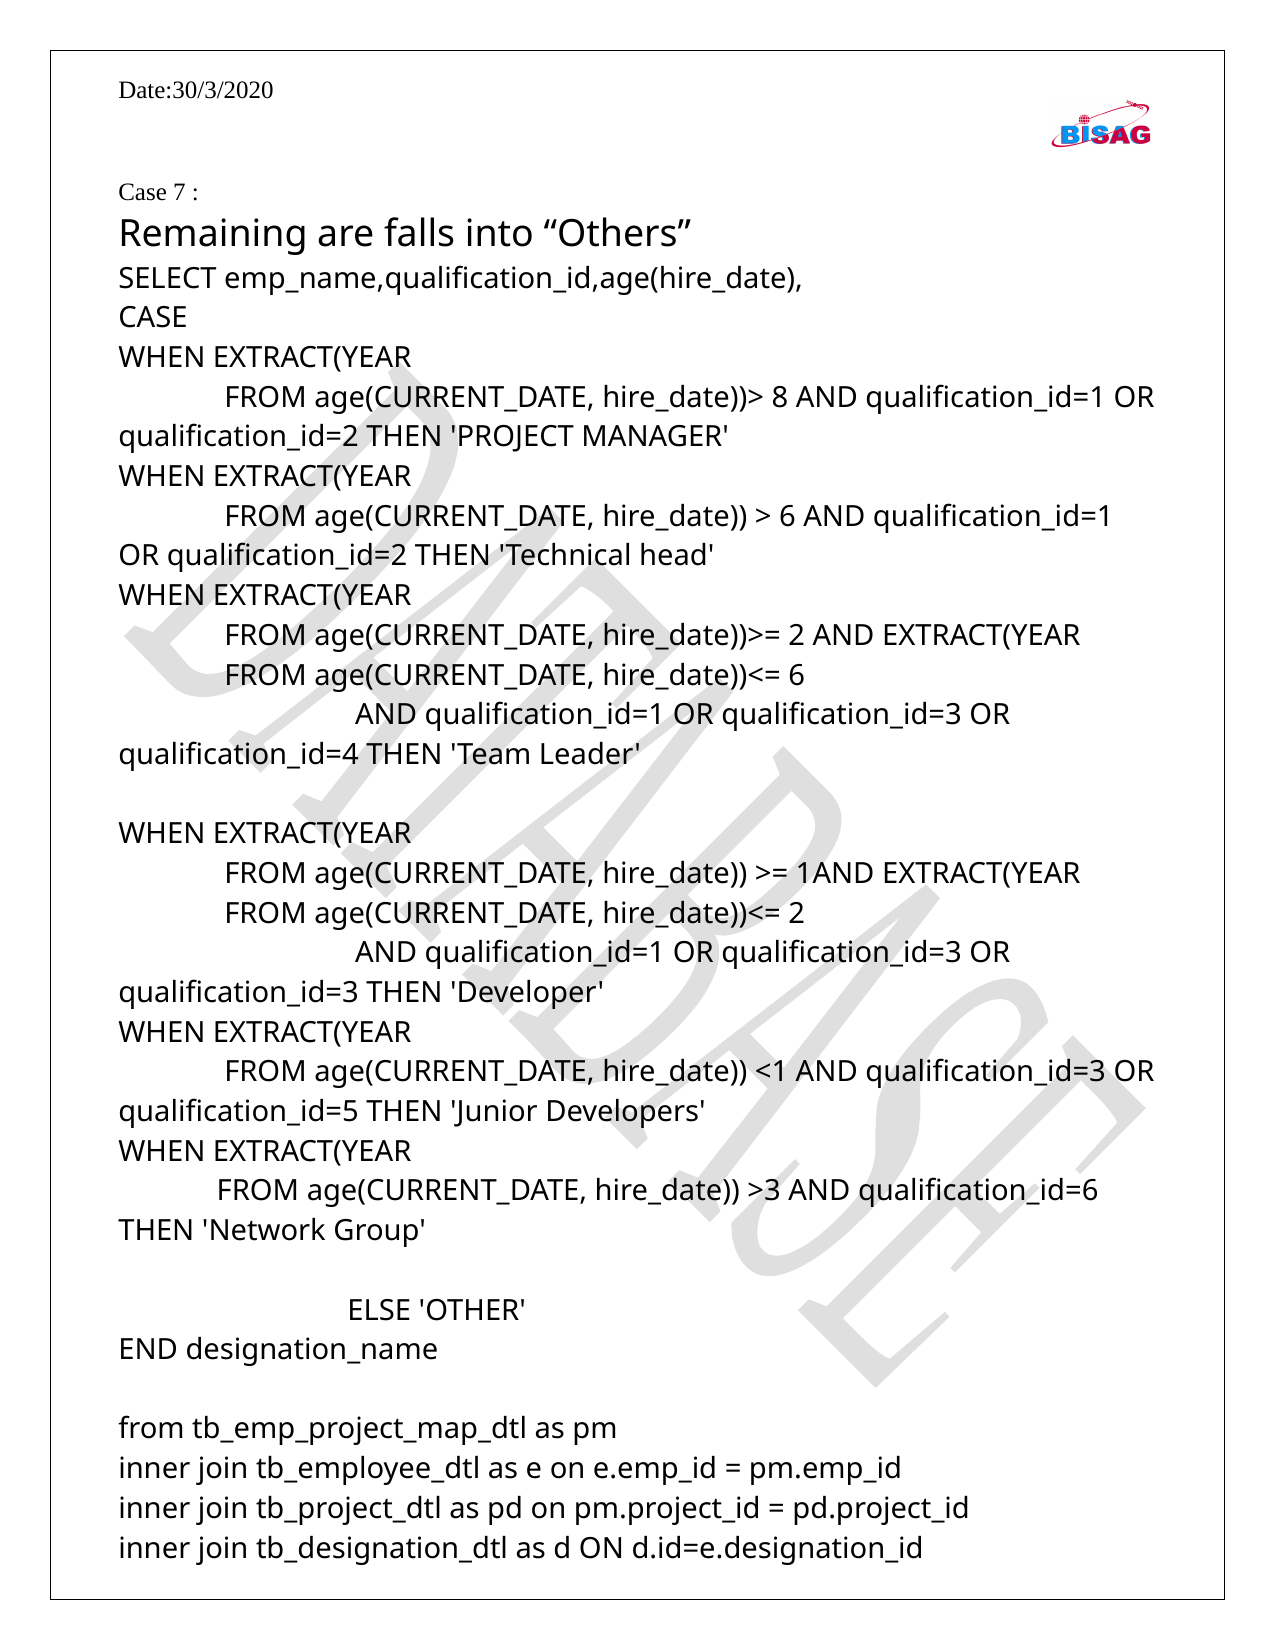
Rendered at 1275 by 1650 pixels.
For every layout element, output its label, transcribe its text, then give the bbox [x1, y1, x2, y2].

text WHEN EXTRACT(YEAR [341, 574, 463, 614]
text FROM age(CURRENT_DATE, hire_date)) > 6 AND qualification_id=1 OR qualification_id=2 THEN 'Technical head' [381, 495, 1157, 574]
text WHEN EXTRACT(YEAR [201, 574, 349, 614]
text FROM age(CURRENT_DATE, hire_date)) > 6 AND qualification_id=1 OR qualification_id=2 THEN 'Technical head' [241, 495, 413, 574]
text AND qualification_id=1 OR qualification_id=3 OR qualification_id=4 THEN 'Team Leader' [372, 693, 530, 773]
text WHEN EXTRACT(YEAR [118, 574, 210, 614]
text WHEN EXTRACT(YEAR [320, 455, 429, 495]
text Case 7 : [118, 177, 1157, 206]
text FROM age(CURRENT_DATE, hire_date)) >= 1AND EXTRACT(YEAR [692, 852, 803, 892]
text FROM age(CURRENT_DATE, hire_date)) >3 AND qualification_id=6 THEN 'Network Group' [978, 1170, 1157, 1249]
text FROM age(CURRENT_DATE, hire_date))<= 2 [689, 892, 766, 916]
text [555, 1011, 662, 1051]
text FROM age(CURRENT_DATE, hire_date))> 8 AND qualification_id=1 OR qualification_id=2 THEN 'PROJECT MANAGER' [415, 376, 1157, 455]
text FROM age(CURRENT_DATE, hire_date))>= 2 AND EXTRACT(YEAR [380, 614, 466, 654]
text FROM age(CURRENT_DATE, hire_date))<= 2 [915, 892, 1157, 932]
text WHEN EXTRACT(YEAR [118, 812, 349, 852]
text FROM age(CURRENT_DATE, hire_date)) >= 1AND EXTRACT(YEAR [463, 852, 560, 892]
text AND qualification_id=1 OR qualification_id=3 OR qualification_id=3 THEN 'Developer' [118, 932, 521, 1011]
text FROM age(CURRENT_DATE, hire_date))<= 2 [436, 892, 552, 932]
text FROM age(CURRENT_DATE, hire_date))> 8 AND qualification_id=1 OR qualification_id=2 THEN 'PROJECT MANAGER' [118, 376, 394, 455]
text FROM age(CURRENT_DATE, hire_date)) >= 1AND EXTRACT(YEAR [581, 852, 701, 892]
text WHEN EXTRACT(YEAR [613, 574, 1157, 614]
text [898, 1328, 1157, 1368]
text [854, 1328, 924, 1358]
text FROM age(CURRENT_DATE, hire_date))<= 2 [118, 892, 441, 932]
text [1086, 1130, 1157, 1170]
text inner join tb_project_dtl as pd on pm.project_id = pd.project_id [118, 1487, 1157, 1527]
text FROM age(CURRENT_DATE, hire_date)) > 6 AND qualification_id=1 OR qualification_id=2 THEN 'Technical head' [118, 495, 289, 574]
text [733, 1130, 875, 1170]
text FROM age(CURRENT_DATE, hire_date)) >3 AND qualification_id=6 THEN 'Network Group' [758, 1170, 871, 1249]
text WHEN EXTRACT(YEAR [832, 812, 1157, 852]
text CASE [118, 297, 1157, 336]
text FROM age(CURRENT_DATE, hire_date)) >= 1AND EXTRACT(YEAR [118, 852, 378, 892]
text FROM age(CURRENT_DATE, hire_date))<= 6 [180, 654, 256, 673]
text FROM age(CURRENT_DATE, hire_date))<= 6 [434, 654, 569, 693]
text AND qualification_id=1 OR qualification_id=3 OR qualification_id=4 THEN 'Team Leader' [262, 693, 390, 773]
text WHEN EXTRACT(YEAR [338, 812, 411, 851]
text WHEN EXTRACT(YEAR [544, 812, 614, 852]
text FROM age(CURRENT_DATE, hire_date))<= 6 [561, 654, 652, 693]
text WHEN EXTRACT(YEAR [118, 336, 1157, 376]
text [993, 1130, 1109, 1170]
text FROM age(CURRENT_DATE, hire_date))>= 2 AND EXTRACT(YEAR [464, 614, 609, 654]
text FROM age(CURRENT_DATE, hire_date))<= 6 [229, 654, 359, 693]
text FROM age(CURRENT_DATE, hire_date))<= 2 [550, 892, 661, 932]
text WHEN EXTRACT(YEAR [552, 587, 612, 614]
text from tb_emp_project_map_dtl as pm [118, 1408, 1157, 1447]
text WHEN EXTRACT(YEAR [402, 812, 544, 852]
text [751, 1011, 827, 1051]
text WHEN EXTRACT(YEAR [118, 455, 329, 495]
text WHEN EXTRACT(YEAR [442, 455, 1157, 495]
text END designation_name [118, 1328, 854, 1368]
text WHEN EXTRACT(YEAR [612, 812, 741, 852]
text WHEN EXTRACT(YEAR [118, 1130, 734, 1170]
text FROM age(CURRENT_DATE, hire_date))>= 2 AND EXTRACT(YEAR [171, 614, 307, 654]
text FROM age(CURRENT_DATE, hire_date)) <1 AND qualification_id=3 OR qualification_id=5 THEN 'Junior Developers' [1033, 1082, 1116, 1130]
text AND qualification_id=1 OR qualification_id=3 OR qualification_id=3 THEN 'Developer' [855, 932, 1157, 1011]
text FROM age(CURRENT_DATE, hire_date))<= 6 [633, 654, 1157, 693]
text FROM age(CURRENT_DATE, hire_date))<= 6 [118, 654, 180, 693]
text WHEN EXTRACT(YEAR [494, 574, 578, 614]
text WHEN EXTRACT(YEAR [431, 574, 497, 614]
picture [1048, 98, 1154, 149]
text FROM age(CURRENT_DATE, hire_date))>= 2 AND EXTRACT(YEAR [600, 627, 650, 654]
text FROM age(CURRENT_DATE, hire_date)) >3 AND qualification_id=6 THEN 'Network Group' [118, 1170, 783, 1249]
text AND qualification_id=1 OR qualification_id=3 OR qualification_id=4 THEN 'Team Leader' [118, 693, 309, 773]
text AND qualification_id=1 OR qualification_id=3 OR qualification_id=3 THEN 'Developer' [573, 932, 697, 1011]
text FROM age(CURRENT_DATE, hire_date)) >= 1AND EXTRACT(YEAR [388, 852, 493, 892]
text AND qualification_id=1 OR qualification_id=3 OR qualification_id=4 THEN 'Team Leader' [672, 693, 1157, 773]
text WHEN EXTRACT(YEAR [732, 812, 815, 852]
text [824, 1011, 942, 1051]
text FROM age(CURRENT_DATE, hire_date)) <1 AND qualification_id=3 OR qualification_id=5 THEN 'Junior Developers' [764, 1051, 904, 1130]
text SELECT emp_name,qualification_id,age(hire_date), [118, 257, 1157, 297]
text [844, 1289, 1157, 1328]
text [1021, 1011, 1157, 1051]
text FROM age(CURRENT_DATE, hire_date)) >3 AND qualification_id=6 THEN 'Network Group' [830, 1170, 961, 1249]
text FROM age(CURRENT_DATE, hire_date))>= 2 AND EXTRACT(YEAR [653, 614, 1157, 654]
text FROM age(CURRENT_DATE, hire_date))>= 2 AND EXTRACT(YEAR [295, 614, 411, 654]
text AND qualification_id=1 OR qualification_id=3 OR qualification_id=3 THEN 'Developer' [508, 932, 621, 1011]
text [904, 1130, 1001, 1170]
text Remaining are falls into “Others” [118, 206, 1157, 257]
text FROM age(CURRENT_DATE, hire_date))> 8 AND qualification_id=1 OR qualification_id=2 THEN 'PROJECT MANAGER' [360, 408, 430, 455]
text FROM age(CURRENT_DATE, hire_date))>= 2 AND EXTRACT(YEAR [118, 614, 170, 654]
text AND qualification_id=1 OR qualification_id=3 OR qualification_id=4 THEN 'Team Leader' [481, 693, 698, 773]
text [933, 1011, 1020, 1051]
text AND qualification_id=1 OR qualification_id=3 OR qualification_id=3 THEN 'Developer' [693, 932, 863, 1011]
text FROM age(CURRENT_DATE, hire_date)) <1 AND qualification_id=3 OR qualification_id=5 THEN 'Junior Developers' [919, 1051, 1067, 1130]
text FROM age(CURRENT_DATE, hire_date)) <1 AND qualification_id=3 OR qualification_id=5 THEN 'Junior Developers' [643, 1051, 767, 1130]
text FROM age(CURRENT_DATE, hire_date)) >= 1AND EXTRACT(YEAR [799, 852, 1157, 892]
text FROM age(CURRENT_DATE, hire_date))<= 6 [375, 654, 435, 690]
text WHEN EXTRACT(YEAR [118, 1011, 536, 1051]
text FROM age(CURRENT_DATE, hire_date)) >3 AND qualification_id=6 THEN 'Network Group' [914, 1207, 980, 1249]
text inner join tb_employee_dtl as e on e.emp_id = pm.emp_id [118, 1447, 1157, 1487]
text AND qualification_id=1 OR qualification_id=3 OR qualification_id=4 THEN 'Team Leader' [615, 723, 682, 773]
text inner join tb_designation_dtl as d ON d.id=e.designation_id [118, 1527, 1157, 1567]
text [654, 1011, 761, 1051]
text FROM age(CURRENT_DATE, hire_date))<= 2 [744, 892, 915, 932]
text FROM age(CURRENT_DATE, hire_date)) <1 AND qualification_id=3 OR qualification_id=5 THEN 'Junior Developers' [1090, 1051, 1157, 1130]
text ELSE 'OTHER' [118, 1289, 842, 1328]
text FROM age(CURRENT_DATE, hire_date)) <1 AND qualification_id=3 OR qualification_id=5 THEN 'Junior Developers' [118, 1051, 709, 1130]
text AND qualification_id=1 OR qualification_id=3 OR qualification_id=3 THEN 'Developer' [781, 953, 864, 1011]
